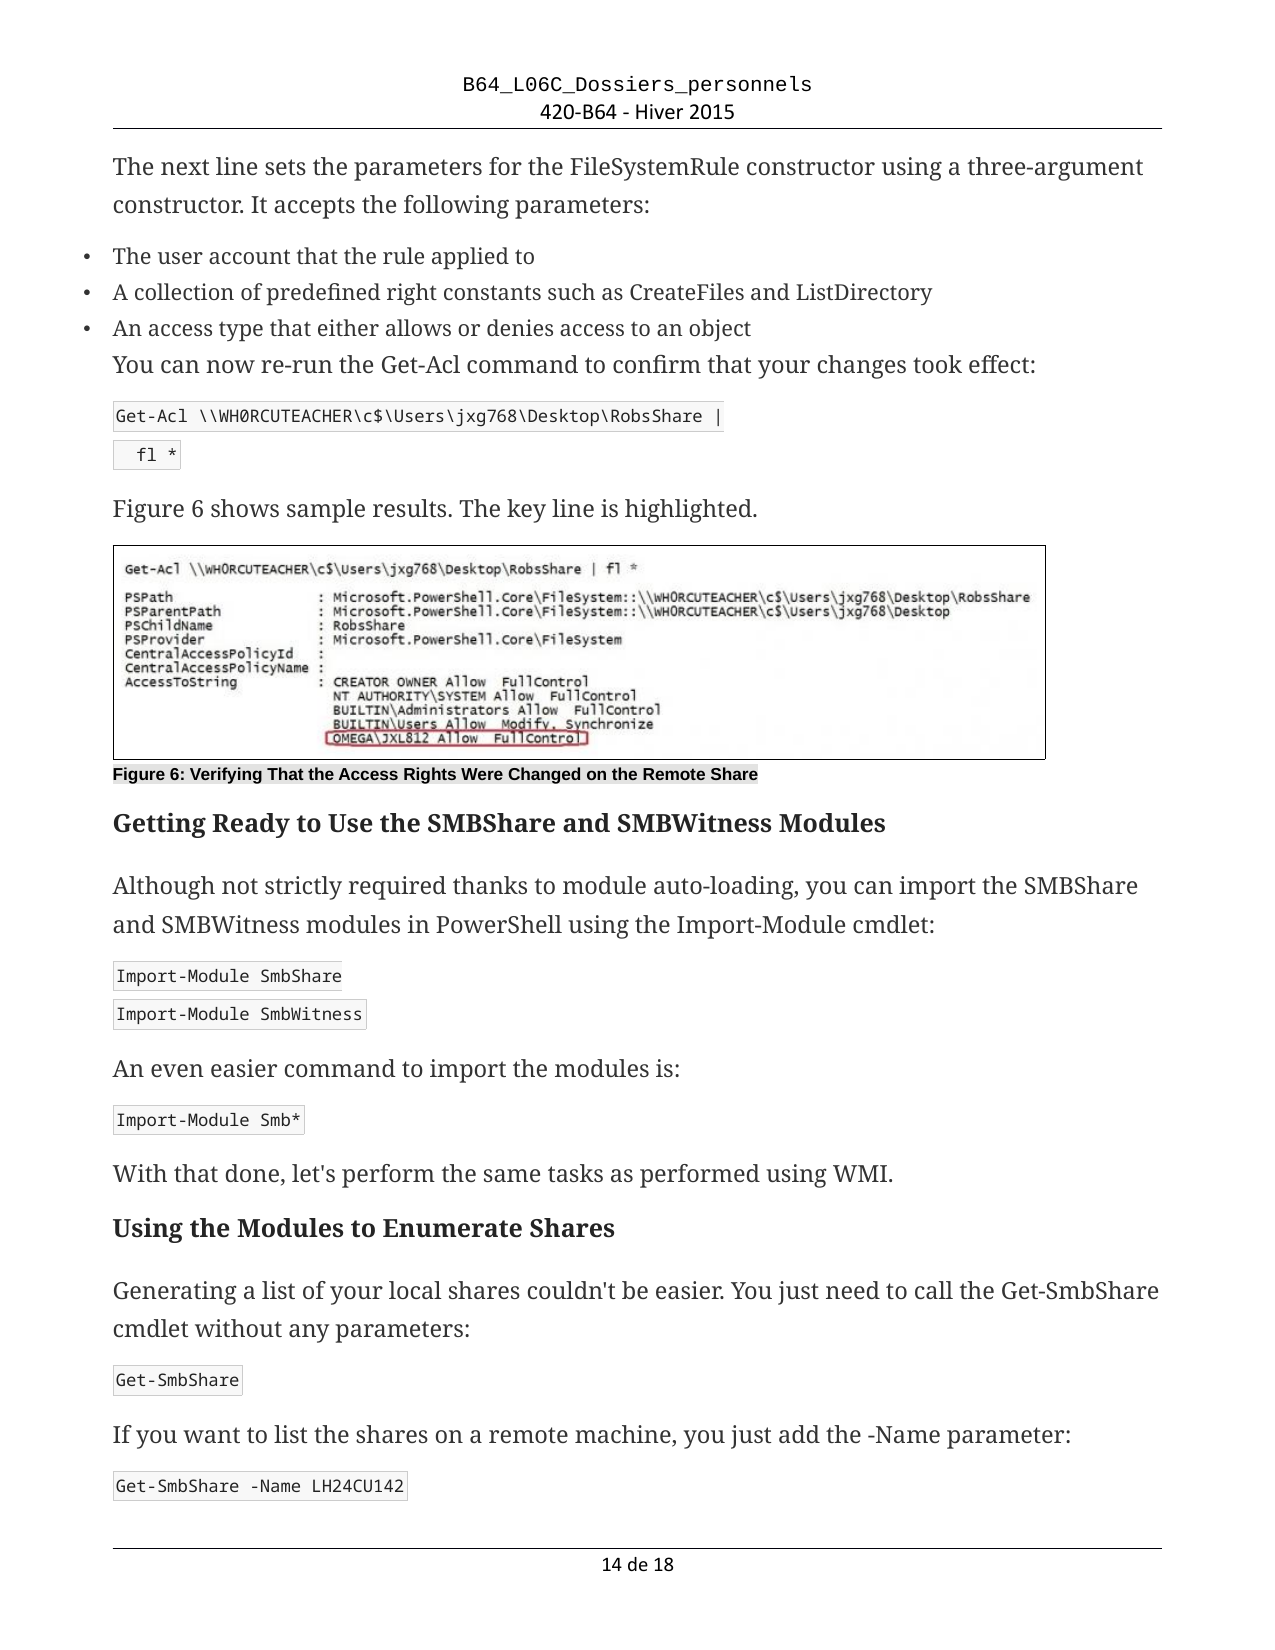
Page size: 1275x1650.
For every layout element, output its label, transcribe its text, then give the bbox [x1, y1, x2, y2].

list The user account that the rule applied to [112, 241, 1162, 271]
list A collection of predefined right constants such as CreateFiles and ListDirectory [112, 277, 1162, 307]
text Get-Acl \\WH0RCUTEACHER\c$\Users\jxg768\Desktop\RobsShare | fl * [112, 401, 1162, 469]
picture [114, 546, 1045, 759]
text Figure 6: Verifying That the Access Rights Were Changed on the Remote Share [112, 764, 1162, 784]
text Generating a list of your local shares couldn't be easier. You just need to call the Get-SmbShare cmdlet without any parameters: [112, 1274, 1162, 1344]
text An even easier command to import the modules is: [112, 1052, 1162, 1084]
text Import-Module Smb* [114, 1106, 304, 1134]
text Import-Module SmbShare Import-Module SmbWitness [112, 961, 1162, 1029]
text Get-SmbShare [114, 1366, 242, 1395]
text [408, 1471, 1162, 1501]
list An access type that either allows or denies access to an object [112, 313, 1162, 342]
text You can now re-run the Get-Acl command to confirm that your changes took effect: [112, 348, 1162, 380]
text Although not strictly required thanks to module auto-loading, you can import the SMBShare and SMBWitness modules in PowerShell using the Import-Module cmdlet: [112, 870, 1162, 940]
subtitle Using the Modules to Enumerate Shares [112, 1211, 1162, 1245]
text The next line sets the parameters for the FileSystemRule constructor using a three-argument constructor. It accepts the following parameters: [112, 150, 1162, 220]
text [305, 1105, 1162, 1134]
text If you want to list the shares on a remote machine, you just add the -Name parameter: [112, 1418, 1162, 1450]
text Figure 6 shows sample results. The key line is highlighted. [112, 492, 1162, 524]
text With that done, let's perform the same tasks as performed using WMI. [112, 1158, 1162, 1190]
text [243, 1365, 1162, 1395]
text Get-SmbShare -Name LH24CU142 [114, 1472, 407, 1500]
subtitle Getting Ready to Use the SMBShare and SMBWitness Modules [112, 806, 1162, 840]
